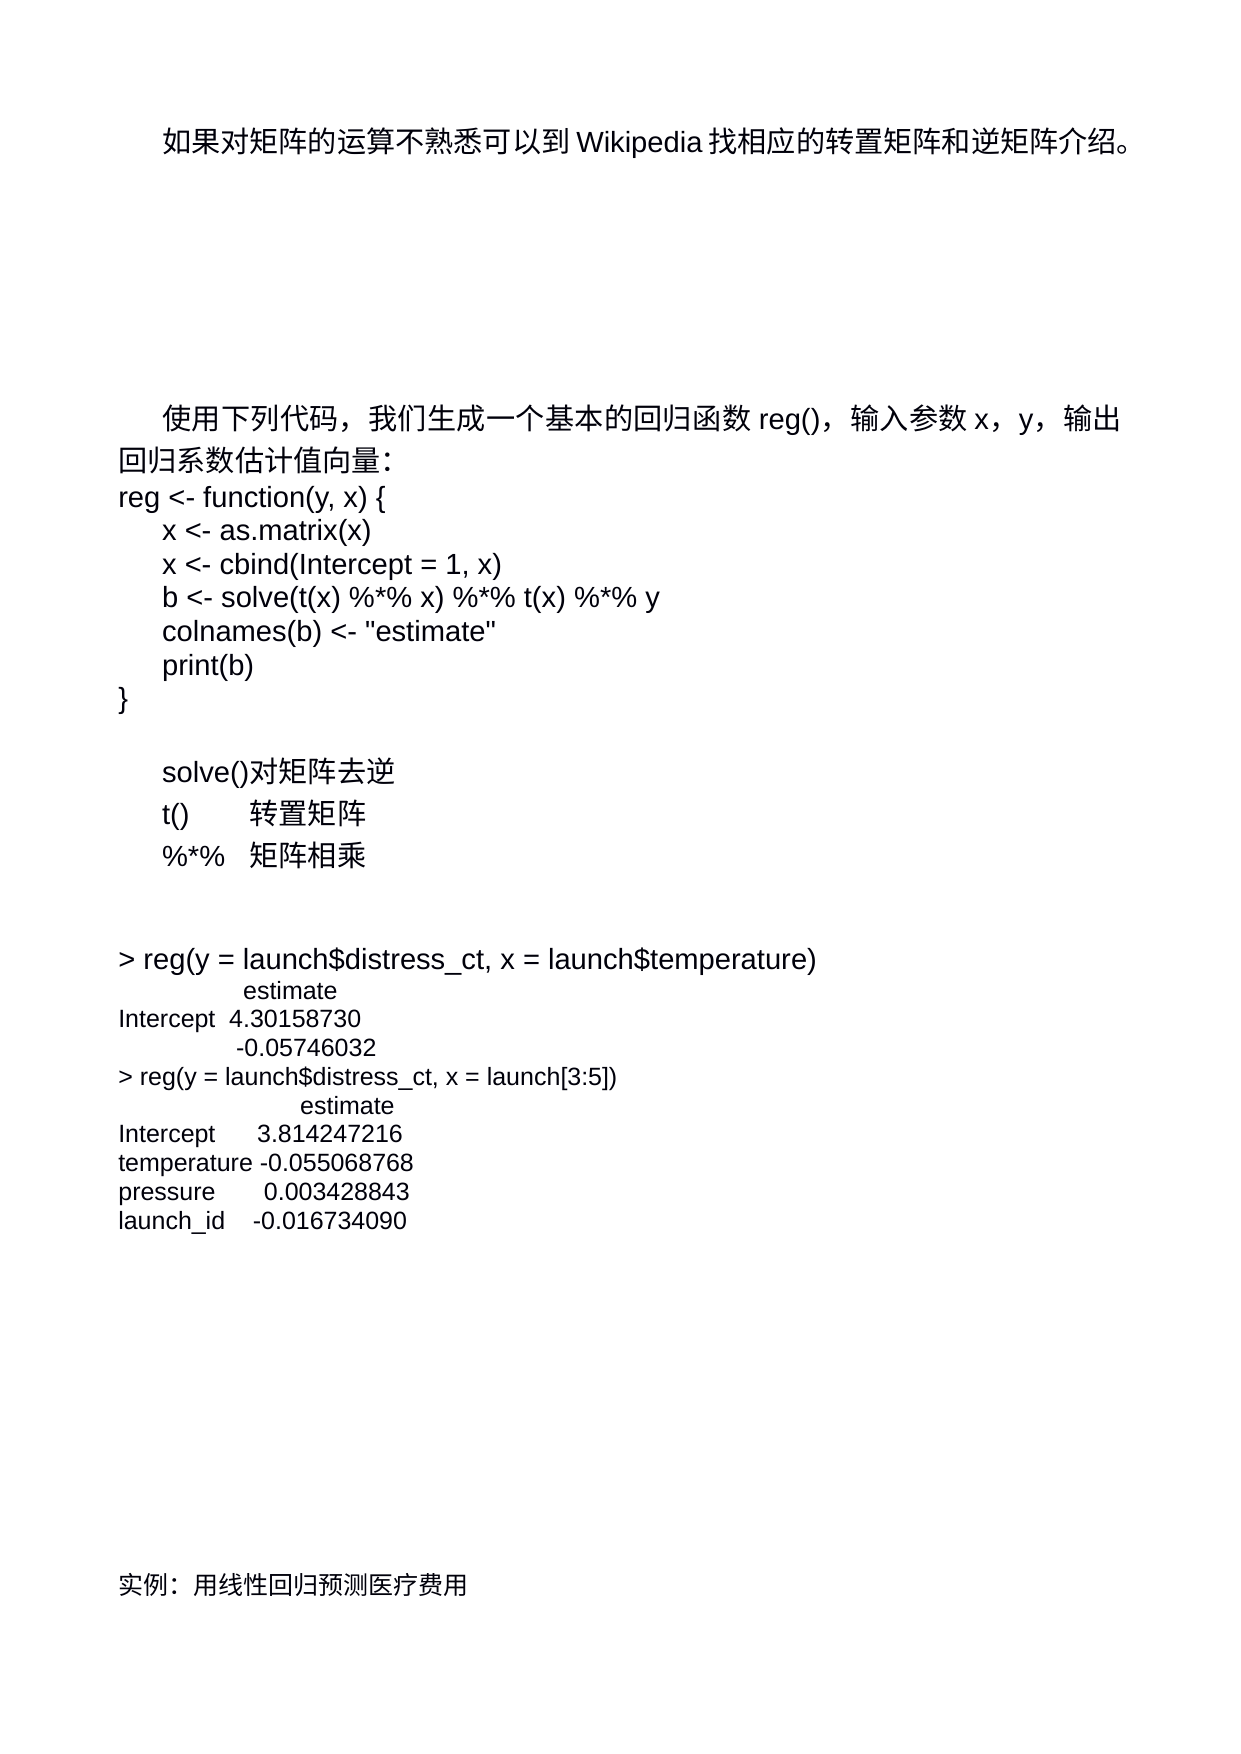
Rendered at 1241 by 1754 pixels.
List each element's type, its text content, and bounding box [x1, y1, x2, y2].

text Intercept 3.814247216 [118, 1119, 1122, 1148]
text -0.05746032 [118, 1033, 1122, 1062]
text estimate [118, 1091, 1122, 1119]
text > reg(y = launch$distress_ct, x = launch$temperature) [118, 942, 1122, 976]
text colnames(b) <- "estimate" [118, 614, 1122, 647]
text solve()对矩阵去逆 [118, 748, 1122, 790]
text } [118, 681, 1122, 714]
text b <- solve(t(x) %*% x) %*% t(x) %*% y [118, 580, 1122, 614]
text estimate [118, 976, 1122, 1004]
text pressure 0.003428843 [118, 1177, 1122, 1206]
text temperature -0.055068768 [118, 1148, 1122, 1177]
text print(b) [118, 647, 1122, 681]
text 使用下列代码，我们生成一个基本的回归函数reg()，输入参数x，y，输出回归系数估计值向量： [118, 395, 1122, 480]
text %*% 矩阵相乘 [118, 833, 1122, 875]
text x <- cbind(Intercept = 1, x) [118, 547, 1122, 580]
text 实例：用线性回归预测医疗费用 [118, 1566, 1122, 1602]
text Intercept 4.30158730 [118, 1004, 1122, 1033]
text > reg(y = launch$distress_ct, x = launch[3:5]) [118, 1062, 1122, 1091]
text 如果对矩阵的运算不熟悉可以到Wikipedia找相应的转置矩阵和逆矩阵介绍。 [118, 118, 1122, 160]
text t() 转置矩阵 [118, 790, 1122, 833]
text x <- as.matrix(x) [118, 513, 1122, 547]
text launch_id -0.016734090 [118, 1206, 1122, 1234]
text reg <- function(y, x) { [118, 480, 1122, 513]
